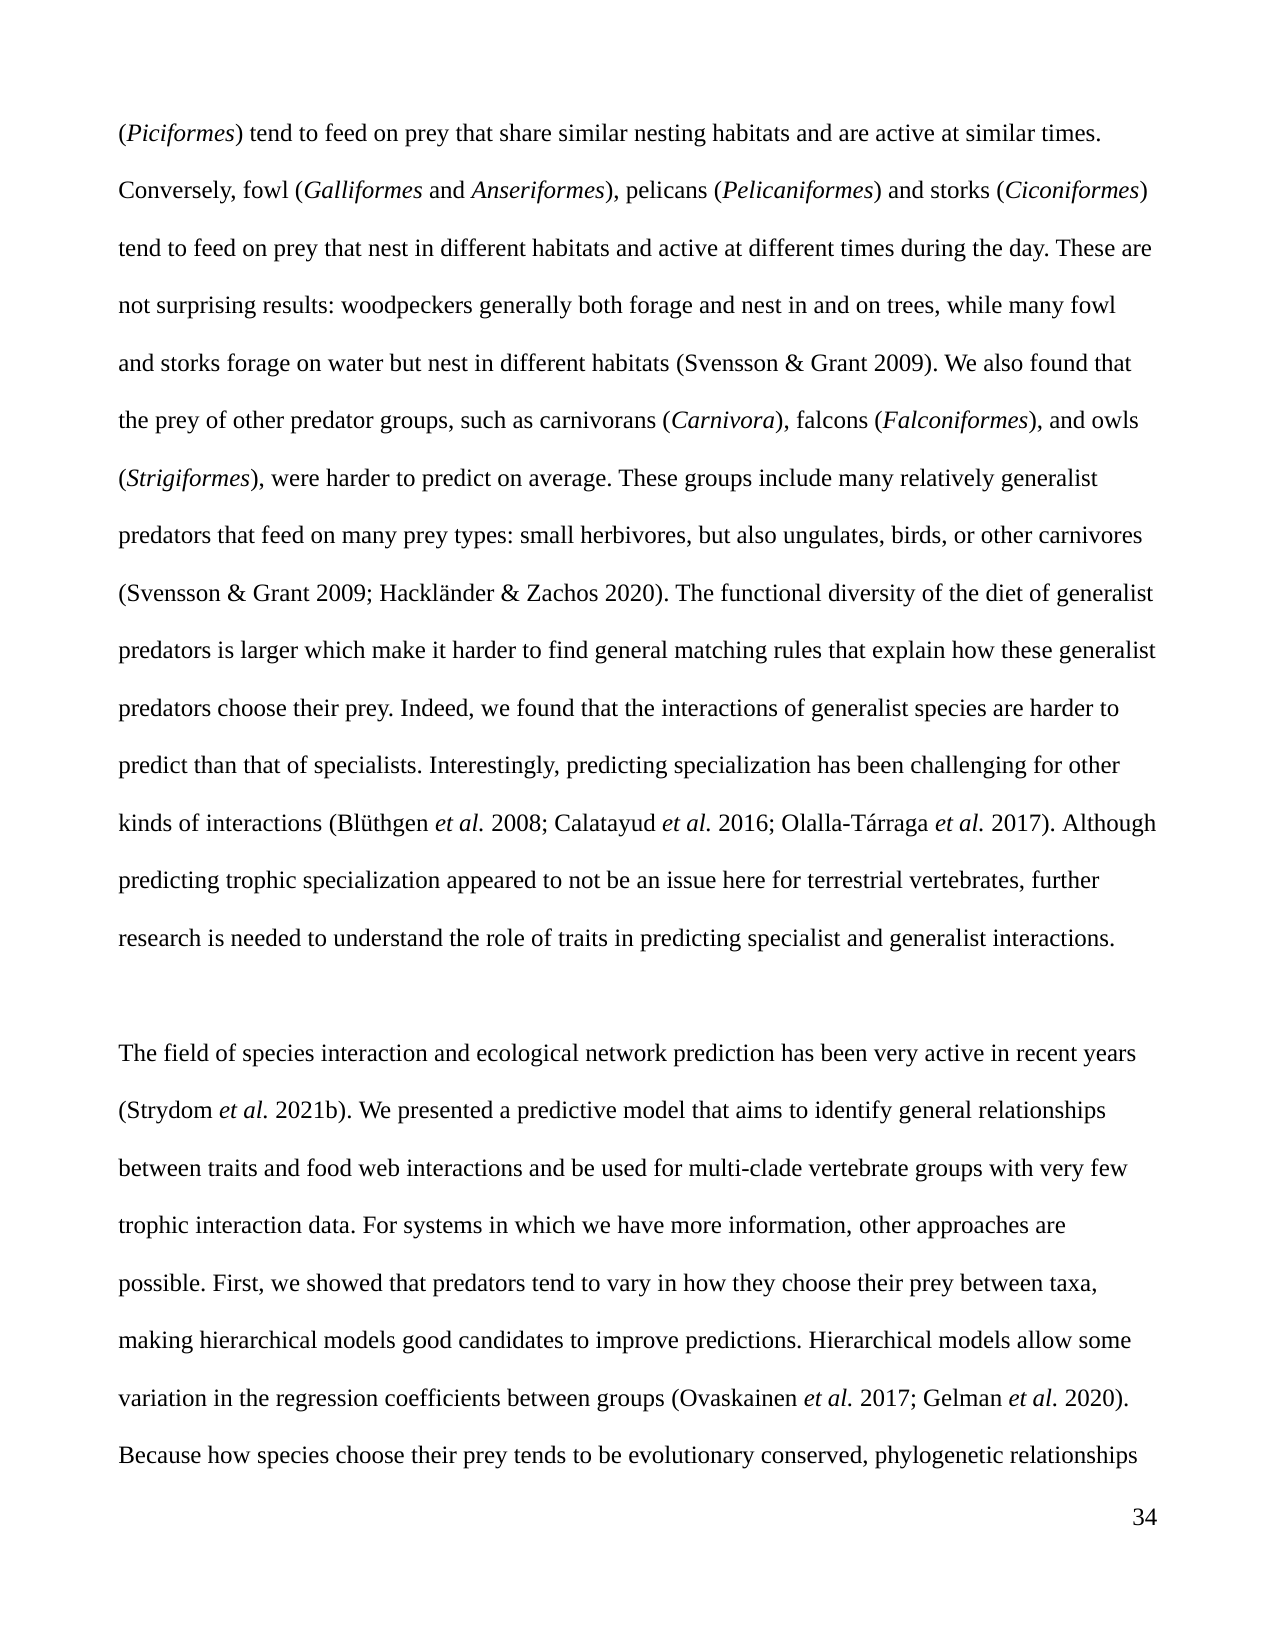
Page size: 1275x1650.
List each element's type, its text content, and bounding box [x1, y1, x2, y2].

text (Piciformes) tend to feed on prey that share similar nesting habitats and are active at similar times. Conversely, fowl (Galliformes and Anseriformes), pelicans (Pelicaniformes) and storks (Ciconiformes) tend to feed on prey that nest in different habitats and active at different times during the day. These are not surprising results: woodpeckers generally both forage and nest in and on trees, while many fowl and storks forage on water but nest in different habitats (Svensson & Grant 2009). We also found that the prey of other predator groups, such as carnivorans (Carnivora), falcons (Falconiformes), and owls (Strigiformes), were harder to predict on average. These groups include many relatively generalist predators that feed on many prey types: small herbivores, but also ungulates, birds, or other carnivores (Svensson & Grant 2009; Hackländer & Zachos 2020). The functional diversity of the diet of generalist predators is larger which make it harder to find general matching rules that explain how these generalist predators choose their prey. Indeed, we found that the interactions of generalist species are harder to predict than that of specialists. Interestingly, predicting specialization has been challenging for other kinds of interactions (Blüthgen et al. 2008; Calatayud et al. 2016; Olalla-Tárraga et al. 2017). Although predicting trophic specialization appeared to not be an issue here for terrestrial vertebrates, further research is needed to understand the role of traits in predicting specialist and generalist interactions. [118, 118, 1157, 952]
text The field of species interaction and ecological network prediction has been very active in recent years (Strydom et al. 2021b). We presented a predictive model that aims to identify general relationships between traits and food web interactions and be used for multi-clade vertebrate groups with very few trophic interaction data. For systems in which we have more information, other approaches are possible. First, we showed that predators tend to vary in how they choose their prey between taxa, making hierarchical models good candidates to improve predictions. Hierarchical models allow some variation in the regression coefficients between groups (Ovaskainen et al. 2017; Gelman et al. 2020). Because how species choose their prey tends to be evolutionary conserved, phylogenetic relationships [118, 1038, 1157, 1469]
